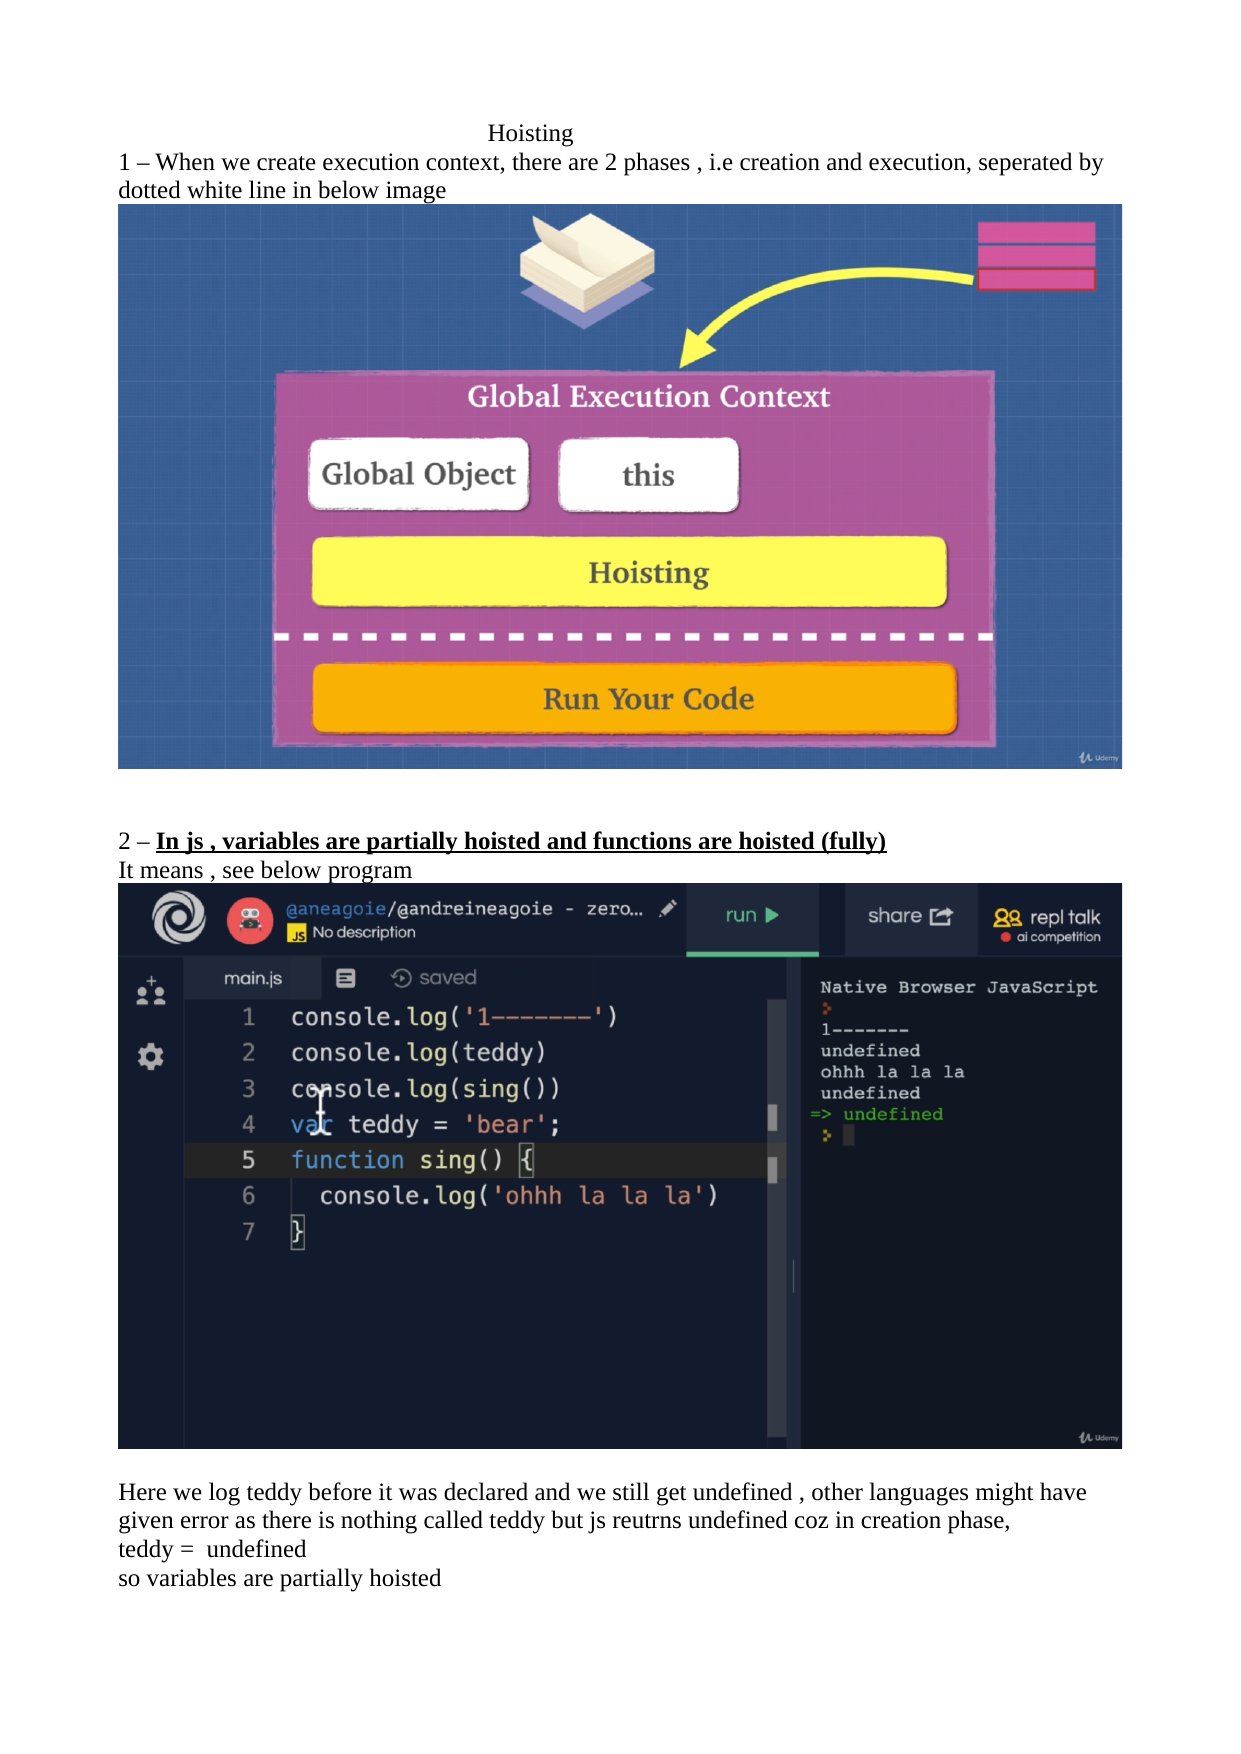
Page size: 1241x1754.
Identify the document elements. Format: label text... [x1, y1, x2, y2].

picture [118, 204, 1123, 769]
text 2 – In js , variables are partially hoisted and functions are hoisted (fully) [118, 826, 1122, 855]
text 1 – When we create execution context, there are 2 phases , i.e creation and execution, seperated by dotted white line in below image [118, 147, 1122, 204]
picture [118, 883, 1123, 1449]
text so variables are partially hoisted [118, 1563, 1122, 1592]
text Here we log teddy before it was declared and we still get undefined , other languages might have given error as there is nothing called teddy but js reutrns undefined coz in creation phase, [118, 1477, 1122, 1534]
text Hoisting [118, 118, 1122, 147]
text teddy = undefined [118, 1534, 1122, 1563]
text It means , see below program [118, 855, 1122, 883]
